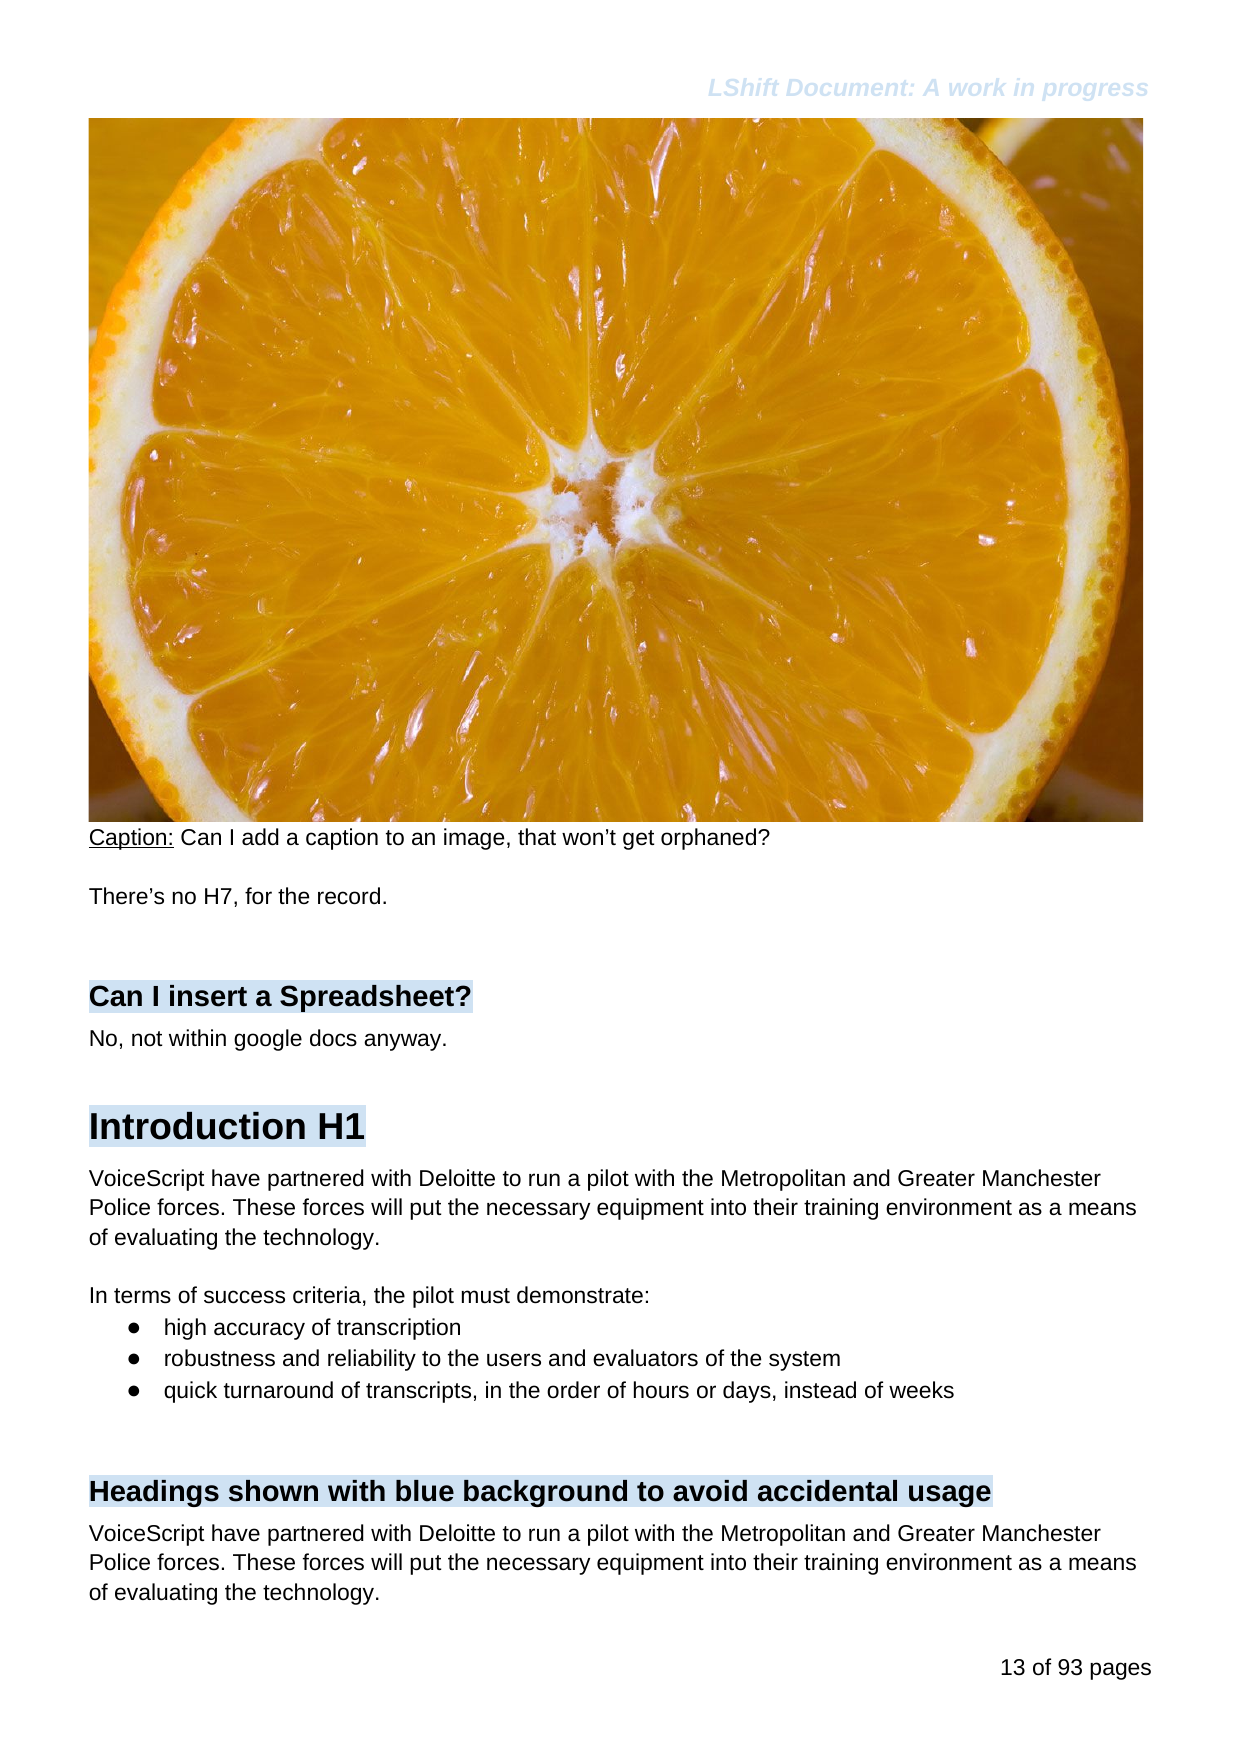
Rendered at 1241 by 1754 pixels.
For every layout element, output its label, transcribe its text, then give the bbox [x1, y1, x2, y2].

text In terms of success criteria, the pilot must demonstrate: [88, 1283, 1152, 1309]
list quick turnaround of transcripts, in the order of hours or days, instead of weeks [126, 1376, 1152, 1404]
text VoiceScript have partnered with Deloitte to run a pilot with the Metropolitan and Greater Manchester Police forces. These forces will put the necessary equipment into their training environment as a means of evaluating the technology. [88, 1166, 1152, 1250]
list robustness and reliability to the users and evaluators of the system [126, 1344, 1152, 1372]
text There’s no H7, for the record. [88, 884, 1152, 909]
text Caption: Can I add a caption to an image, that won’t get orphaned? [88, 825, 1152, 851]
subtitle Can I insert a Spreadsheet? [473, 980, 1152, 1013]
text No, not within google docs anyway. [88, 1026, 1152, 1051]
picture [88, 118, 1144, 822]
subtitle Introduction H1 [366, 1105, 1152, 1147]
text VoiceScript have partnered with Deloitte to run a pilot with the Metropolitan and Greater Manchester Police forces. These forces will put the necessary equipment into their training environment as a means of evaluating the technology. [88, 1521, 1152, 1605]
subtitle Headings shown with blue background to avoid accidental usage [993, 1475, 1152, 1507]
list high accuracy of transcription [126, 1313, 1152, 1340]
